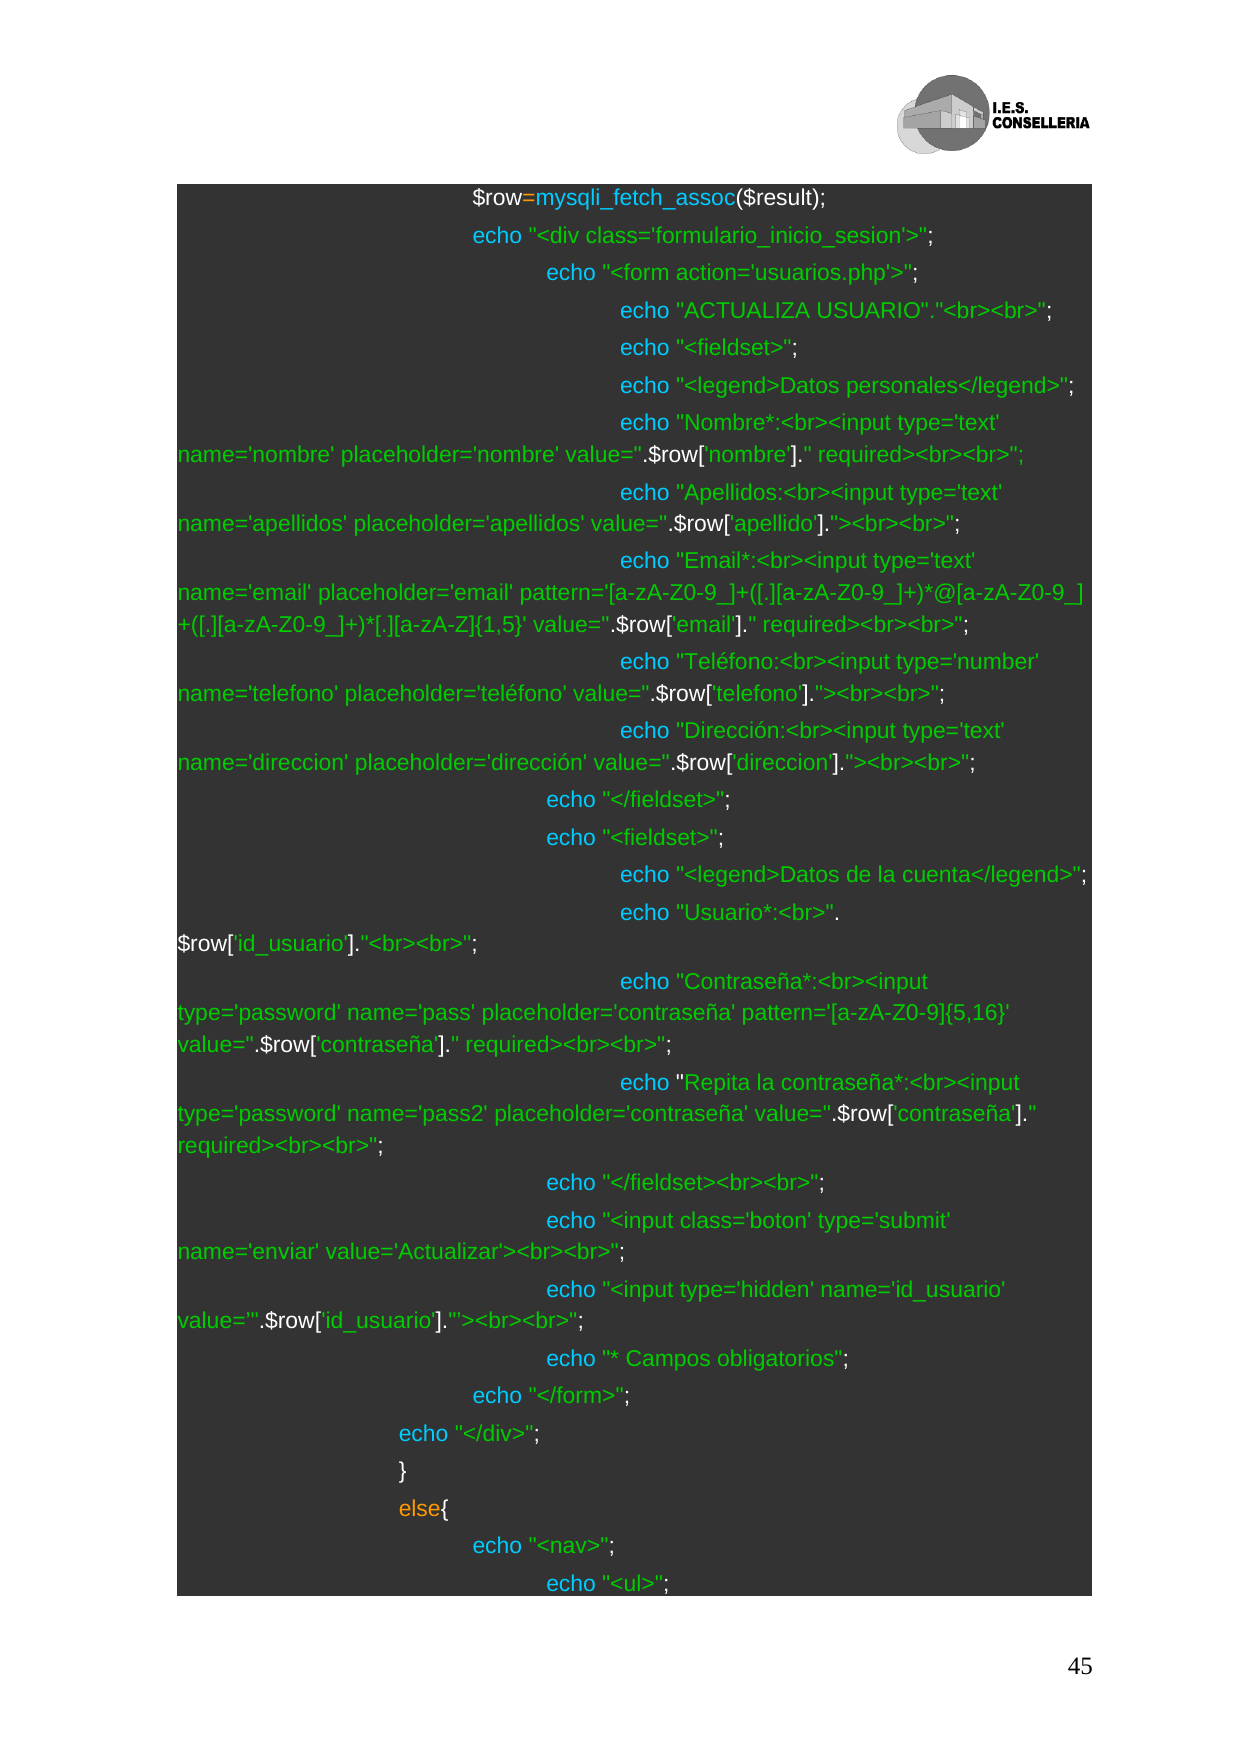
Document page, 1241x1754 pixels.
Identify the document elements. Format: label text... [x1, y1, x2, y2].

text echo "ACTUALIZA USUARIO"."<br><br>"; [177, 297, 1092, 323]
picture [894, 73, 1093, 155]
text echo "</div>"; [177, 1420, 1092, 1446]
text echo "</fieldset><br><br>"; [177, 1169, 1092, 1195]
text echo "Contraseña*:<br><input type='password' name='pass' placeholder='contraseña' pattern='[a-zA-Z0-9]{5,16}' value=".$row['contraseña']." required><br><br>"; [177, 968, 1092, 1057]
text $row=mysqli_fetch_assoc($result); [177, 184, 1092, 211]
text echo "<fieldset>"; [177, 824, 1092, 850]
text else{ [177, 1495, 1092, 1521]
text echo "* Campos obligatorios"; [177, 1345, 1092, 1371]
text echo "</fieldset>"; [177, 786, 1092, 813]
text echo "<fieldset>"; [177, 334, 1092, 361]
text } [177, 1457, 1092, 1483]
text echo "<input class='boton' type='submit' name='enviar' value='Actualizar'><br><br>"; [177, 1207, 1092, 1264]
text echo "Usuario*:<br>".$row['id_usuario']."<br><br>"; [177, 899, 1092, 957]
text echo "<input type='hidden' name='id_usuario' value=’".$row['id_usuario']."’><br><br>"; [177, 1276, 1092, 1333]
text echo "<form action='usuarios.php'>"; [177, 259, 1092, 286]
text echo "Teléfono:<br><input type='number' name='telefono' placeholder='teléfono' value=".$row['telefono']."><br><br>"; [177, 648, 1092, 706]
text echo "<div class='formulario_inicio_sesion'>"; [177, 222, 1092, 248]
text echo "Repita la contraseña*:<br><input type='password' name='pass2' placeholder='contraseña' value=".$row['contraseña']." required><br><br>"; [177, 1068, 1092, 1158]
text echo "Email*:<br><input type='text' name='email' placeholder='email' pattern='[a-zA-Z0-9_]+([.][a-zA-Z0-9_]+)*@[a-zA-Z0-9_]+([.][a-zA-Z0-9_]+)*[.][a-zA-Z]{1,5}' value=".$row['email']." required><br><br>"; [177, 547, 1092, 637]
text echo "<legend>Datos personales</legend>"; [177, 372, 1092, 398]
text echo "Dirección:<br><input type='text' name='direccion' placeholder='dirección' value=".$row['direccion']."><br><br>"; [177, 717, 1092, 775]
text echo "<ul>"; [177, 1570, 1092, 1596]
text echo "Apellidos:<br><input type='text' name='apellidos' placeholder='apellidos' value=".$row['apellido']."><br><br>"; [177, 478, 1092, 536]
text echo "Nombre*:<br><input type='text' name='nombre' placeholder='nombre' value=".$row['nombre']." required><br><br>"; [177, 409, 1092, 467]
text echo "</form>"; [177, 1382, 1092, 1408]
text echo "<nav>"; [177, 1532, 1092, 1558]
text echo "<legend>Datos de la cuenta</legend>"; [177, 861, 1092, 888]
